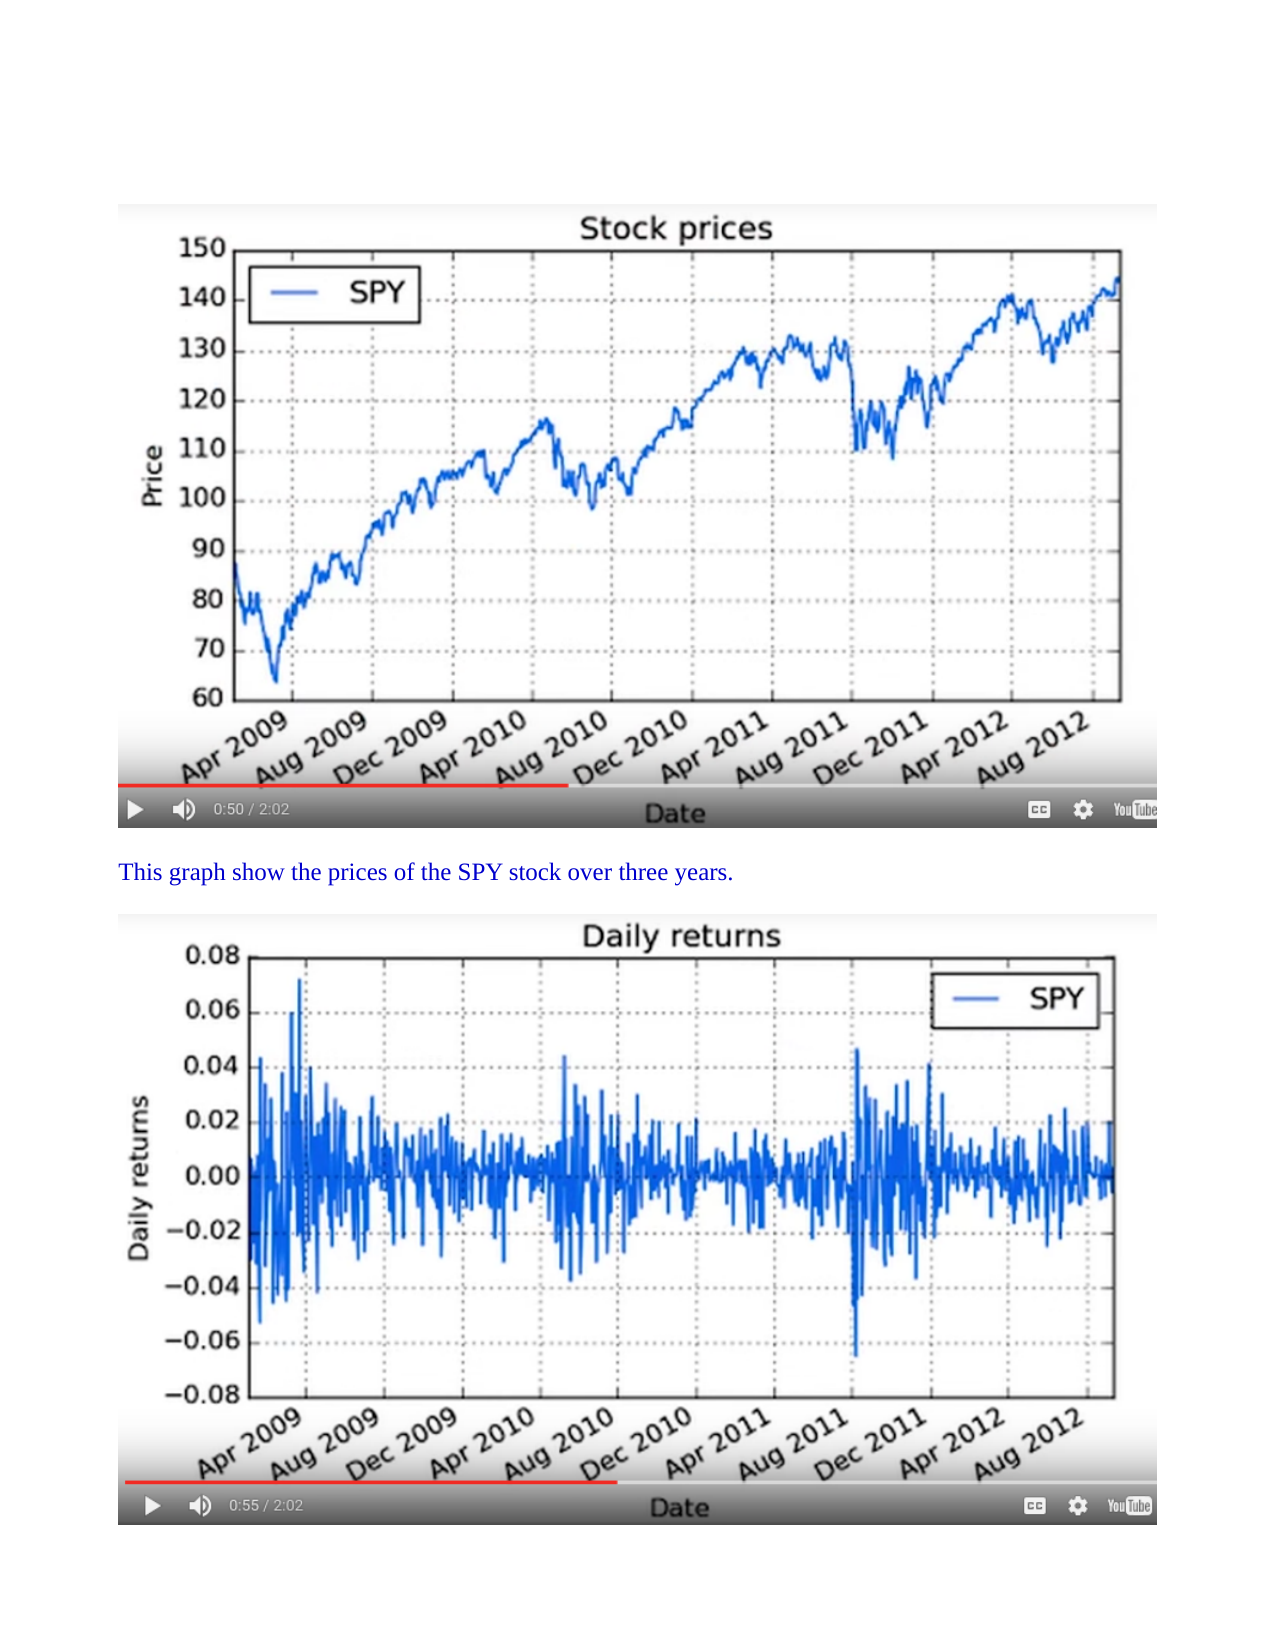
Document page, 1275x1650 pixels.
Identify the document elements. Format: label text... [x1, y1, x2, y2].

picture [118, 204, 1157, 828]
picture [118, 914, 1157, 1525]
text This graph show the prices of the SPY stock over three years. [118, 857, 1157, 885]
